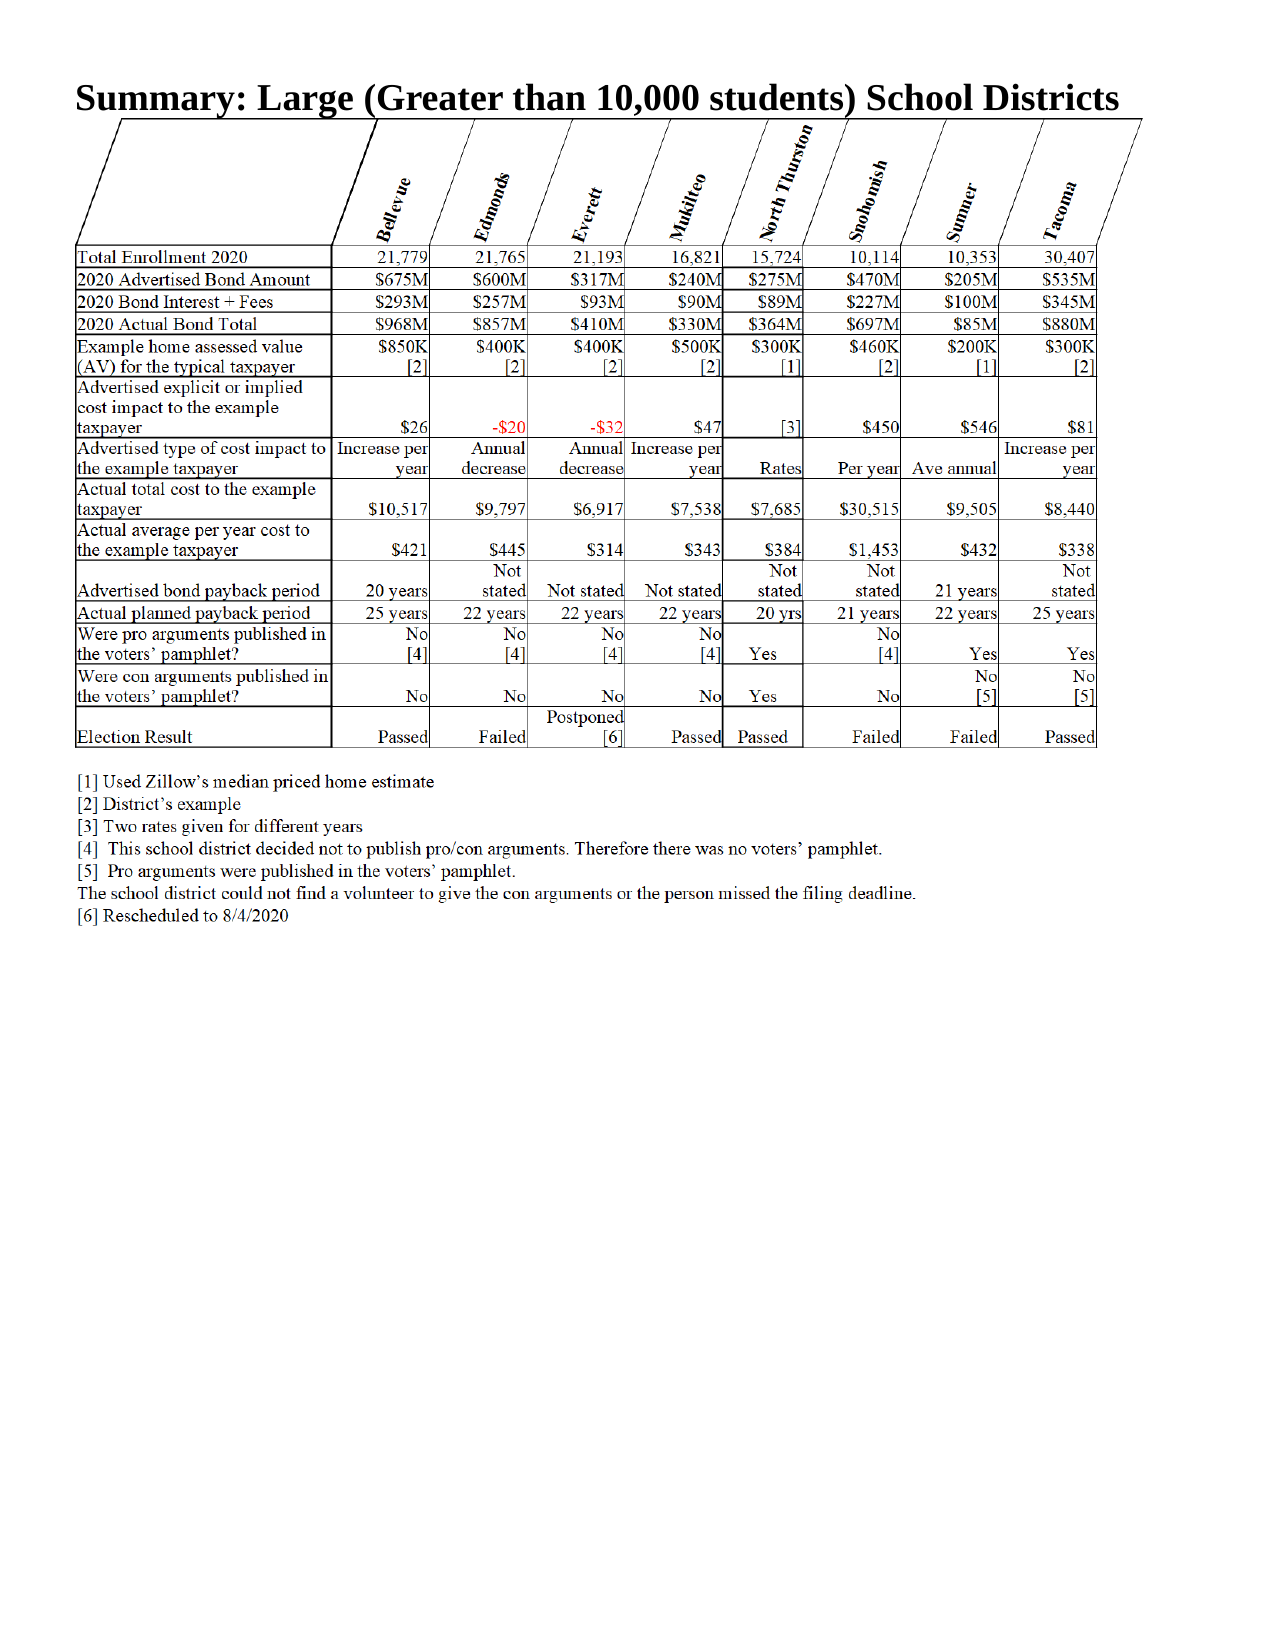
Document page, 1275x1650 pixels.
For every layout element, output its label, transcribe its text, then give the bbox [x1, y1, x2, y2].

picture [75, 118, 1200, 942]
subtitle Summary: Large (Greater than 10,000 students) School Districts [75, 75, 1200, 118]
